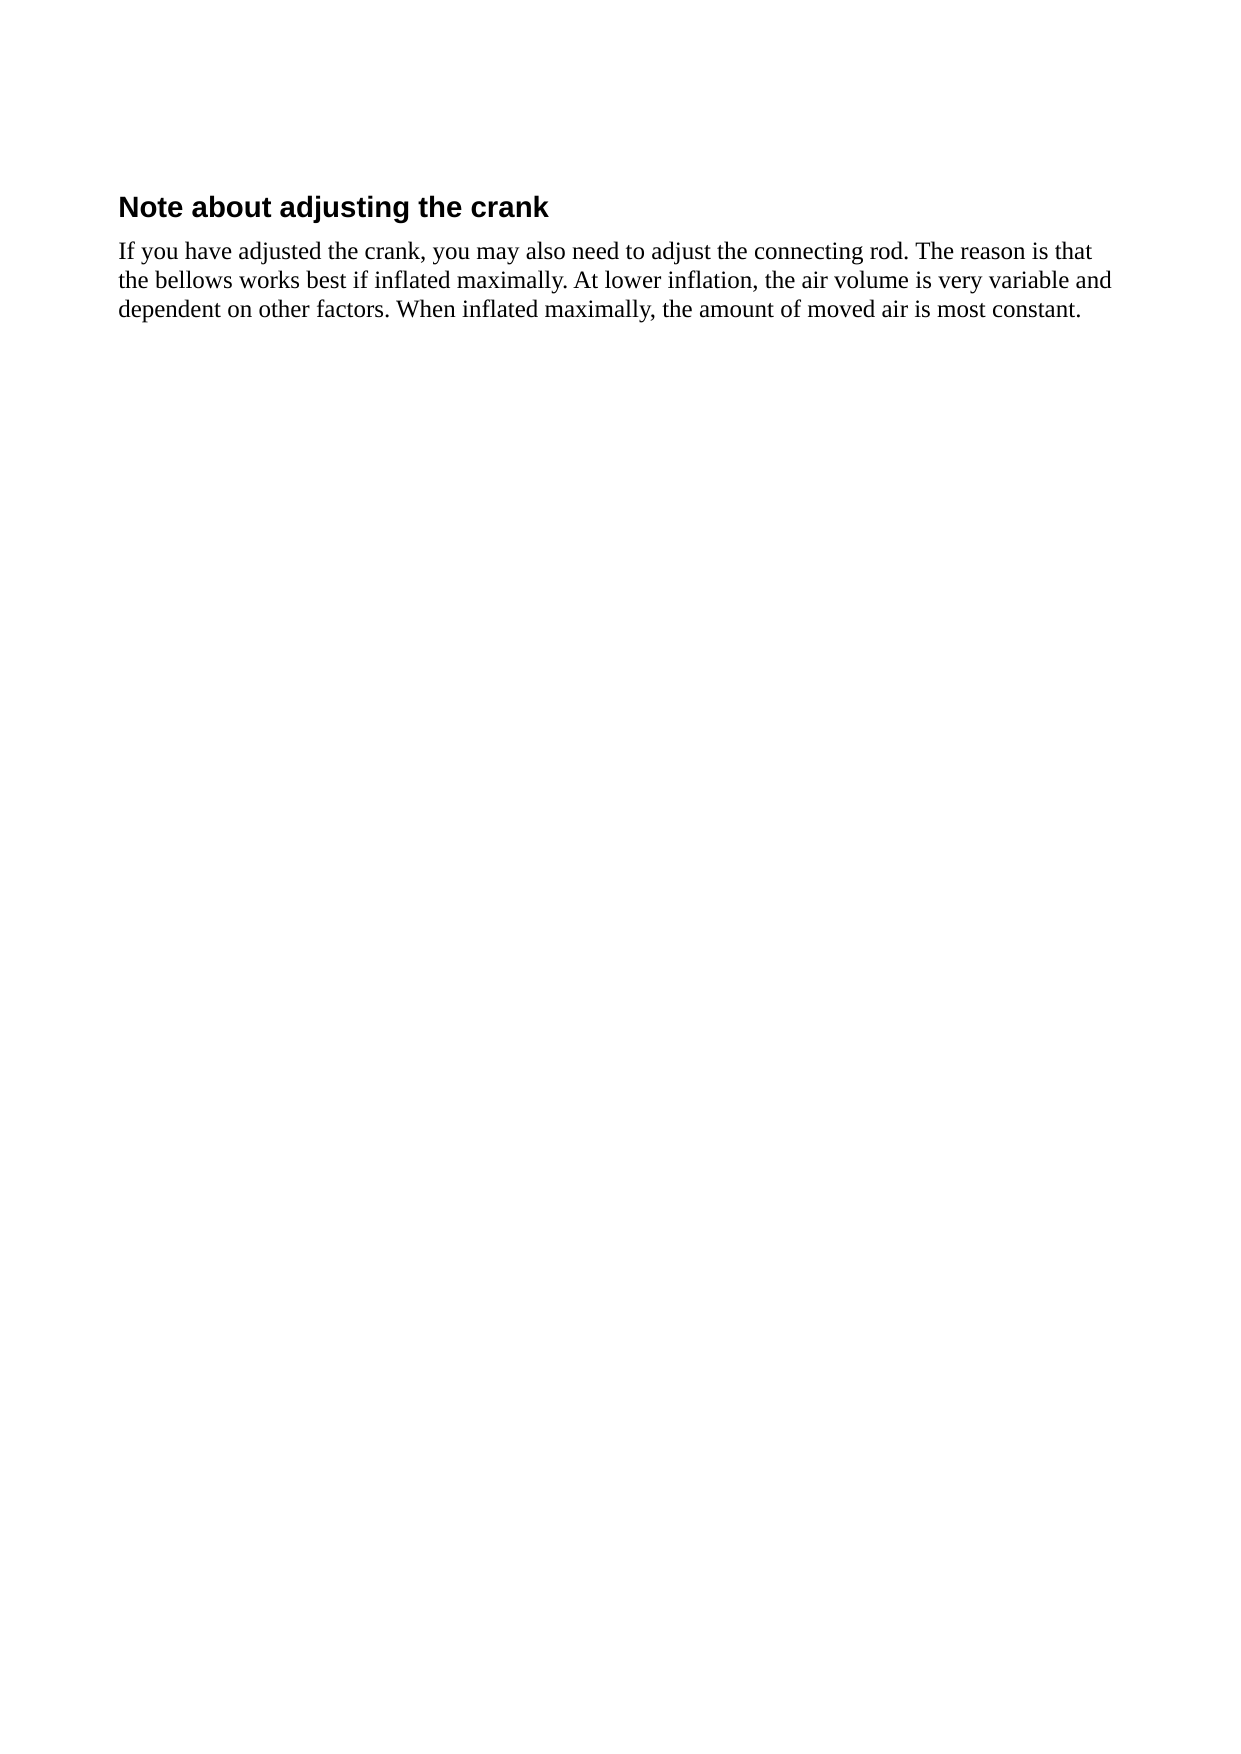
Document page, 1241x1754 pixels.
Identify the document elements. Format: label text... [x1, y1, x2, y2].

text If you have adjusted the crank, you may also need to adjust the connecting rod. The reason is that the bellows works best if inflated maximally. At lower inflation, the air volume is very variable and dependent on other factors. When inflated maximally, the amount of moved air is most constant. [118, 236, 1122, 323]
subtitle Note about adjusting the crank [118, 190, 1122, 224]
